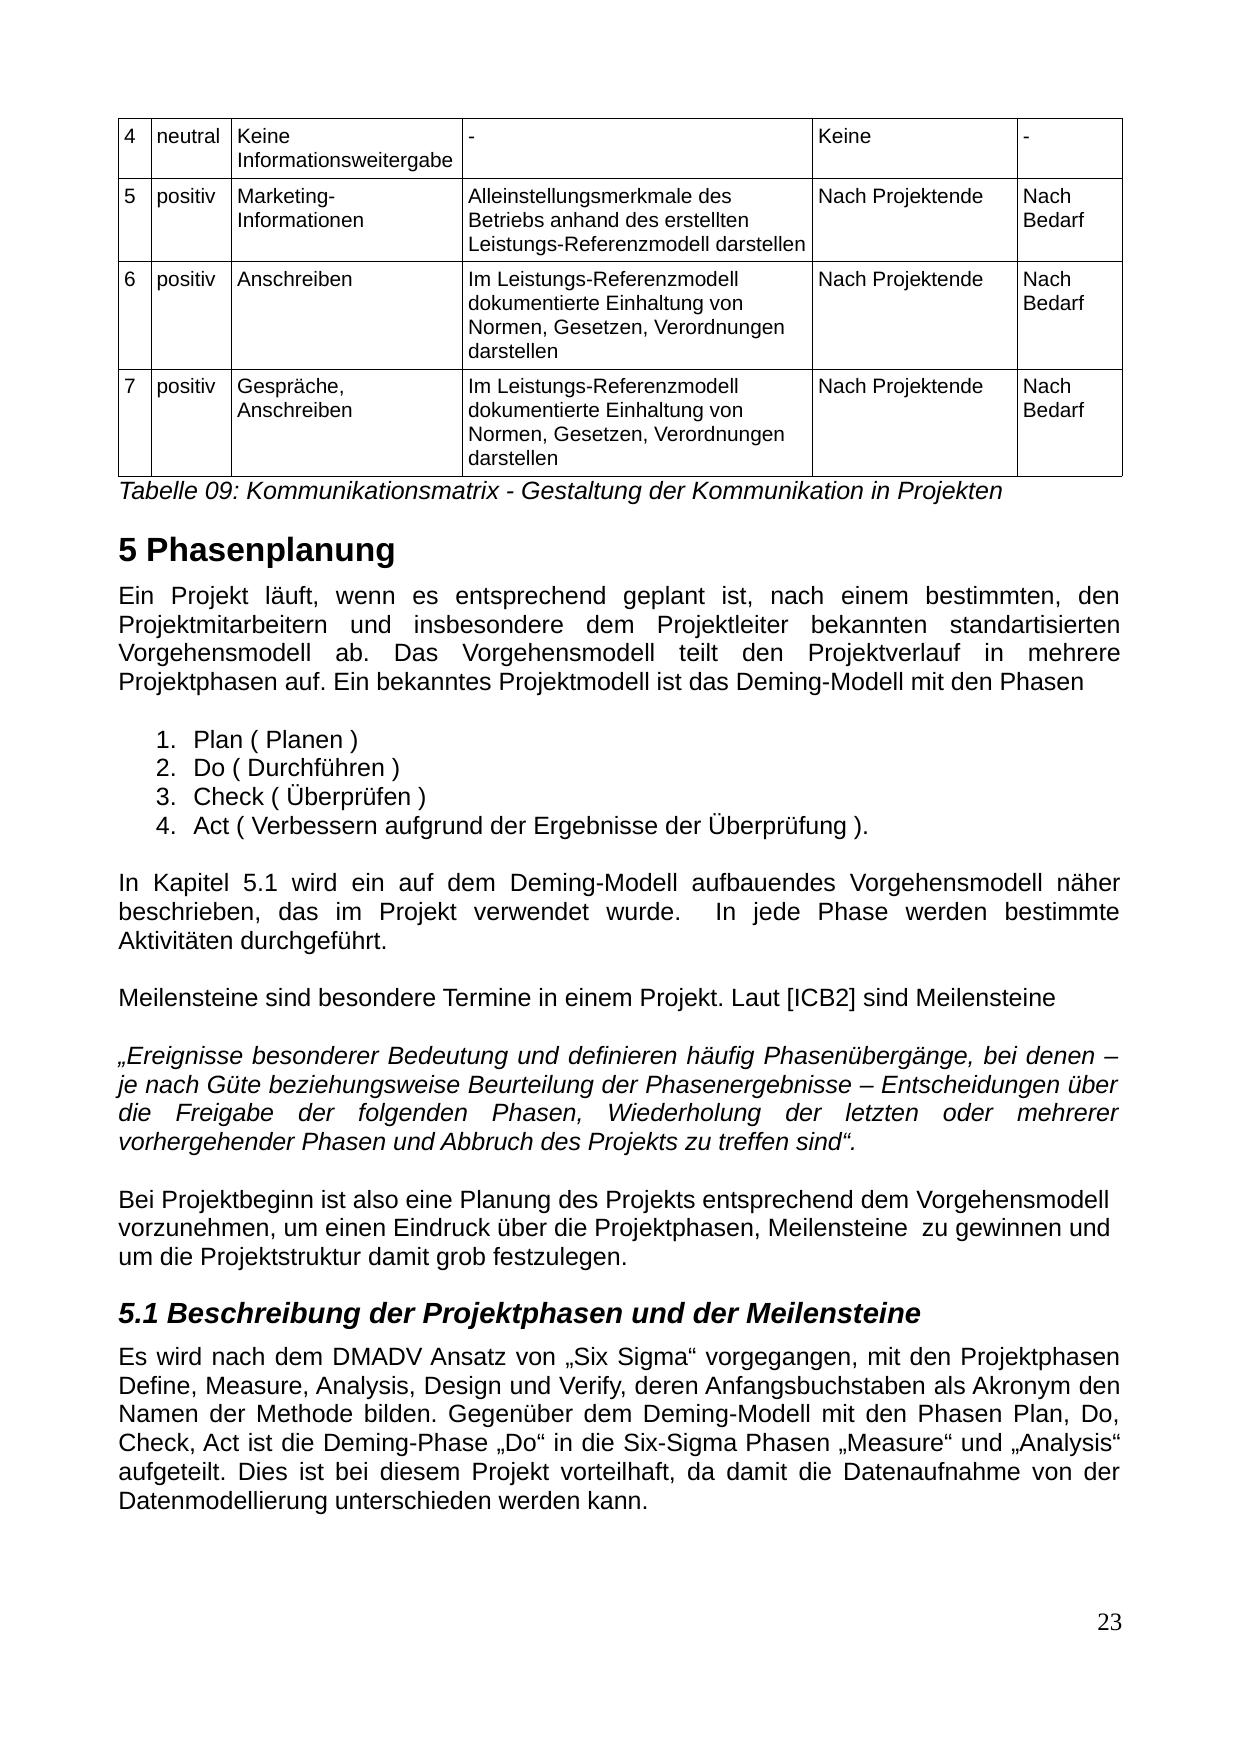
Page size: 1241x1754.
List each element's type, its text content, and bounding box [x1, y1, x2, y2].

table_cell 4 [119, 119, 151, 178]
table_cell Nach Bedarf [1018, 179, 1122, 261]
table_cell neutral [152, 119, 231, 178]
table_cell Nach Bedarf [1018, 370, 1122, 476]
text Bei Projektbeginn ist also eine Planung des Projekts entsprechend dem Vorgehensmodell vorzunehmen, um einen Eindruck über die Projektphasen, Meilensteine zu gewinnen und um die Projektstruktur damit grob festzulegen. [118, 1184, 1122, 1271]
list Check ( Überprüfen ) [156, 782, 1122, 811]
table_cell Nach Projektende [813, 179, 1017, 261]
subtitle 5.1 Beschreibung der Projektphasen und der Meilensteine [118, 1296, 1122, 1329]
table_cell Nach Projektende [813, 370, 1017, 476]
table_cell positiv [152, 179, 231, 261]
text In Kapitel 5.1 wird ein auf dem Deming-Modell aufbauendes Vorgehensmodell näher beschrieben, das im Projekt verwendet wurde. In jede Phase werden bestimmte Aktivitäten durchgeführt. [118, 868, 1122, 954]
table_cell 7 [119, 370, 151, 476]
table_cell Alleinstellungsmerkmale des Betriebs anhand des erstellten Leistungs-Referenzmodell darstellen [463, 179, 812, 261]
list Plan ( Planen ) [156, 724, 1122, 753]
table_cell - [463, 119, 812, 178]
table_cell Nach Projektende [813, 262, 1017, 368]
table_cell Keine Informationsweitergabe [232, 119, 462, 178]
text Ein Projekt läuft, wenn es entsprechend geplant ist, nach einem bestimmten, den Projektmitarbeitern und insbesondere dem Projektleiter bekannten standartisierten Vorgehensmodell ab. Das Vorgehensmodell teilt den Projektverlauf in mehrere Projektphasen auf. Ein bekanntes Projektmodell ist das Deming-Modell mit den Phasen [118, 581, 1122, 696]
subtitle 5 Phasenplanung [118, 530, 1122, 568]
table_cell 5 [119, 179, 151, 261]
list Act ( Verbessern aufgrund der Ergebnisse der Überprüfung ). [156, 811, 1122, 839]
list Do ( Durchführen ) [156, 753, 1122, 782]
table_cell Anschreiben [232, 262, 462, 368]
table_cell Keine [813, 119, 1017, 178]
table_cell - [1018, 119, 1122, 178]
text Tabelle 09: Kommunikationsmatrix - Gestaltung der Kommunikation in Projekten [118, 477, 1122, 505]
table_cell 6 [119, 262, 151, 368]
table_cell positiv [152, 262, 231, 368]
text Meilensteine sind besondere Termine in einem Projekt. Laut [ICB2] sind Meilensteine [118, 983, 1122, 1012]
table_cell positiv [152, 370, 231, 476]
table_cell Im Leistungs-Referenzmodell dokumentierte Einhaltung von Normen, Gesetzen, Verordnungen darstellen [463, 370, 812, 476]
table_cell Nach Bedarf [1018, 262, 1122, 368]
table_cell Marketing-Informationen [232, 179, 462, 261]
table_cell Im Leistungs-Referenzmodell dokumentierte Einhaltung von Normen, Gesetzen, Verordnungen darstellen [463, 262, 812, 368]
text Es wird nach dem DMADV Ansatz von „Six Sigma“ vorgegangen, mit den Projektphasen Define, Measure, Analysis, Design und Verify, deren Anfangsbuchstaben als Akronym den Namen der Methode bilden. Gegenüber dem Deming-Modell mit den Phasen Plan, Do, Check, Act ist die Deming-Phase „Do“ in die Six-Sigma Phasen „Measure“ und „Analysis“ aufgeteilt. Dies ist bei diesem Projekt vorteilhaft, da damit die Datenaufnahme von der Datenmodellierung unterschieden werden kann. [118, 1342, 1122, 1514]
table_cell Gespräche, Anschreiben [232, 370, 462, 476]
text „Ereignisse besonderer Bedeutung und definieren häufig Phasenübergänge, bei denen – je nach Güte beziehungsweise Beurteilung der Phasenergebnisse – Entscheidungen über die Freigabe der folgenden Phasen, Wiederholung der letzten oder mehrerer vorhergehender Phasen und Abbruch des Projekts zu treffen sind“. [118, 1041, 1122, 1156]
